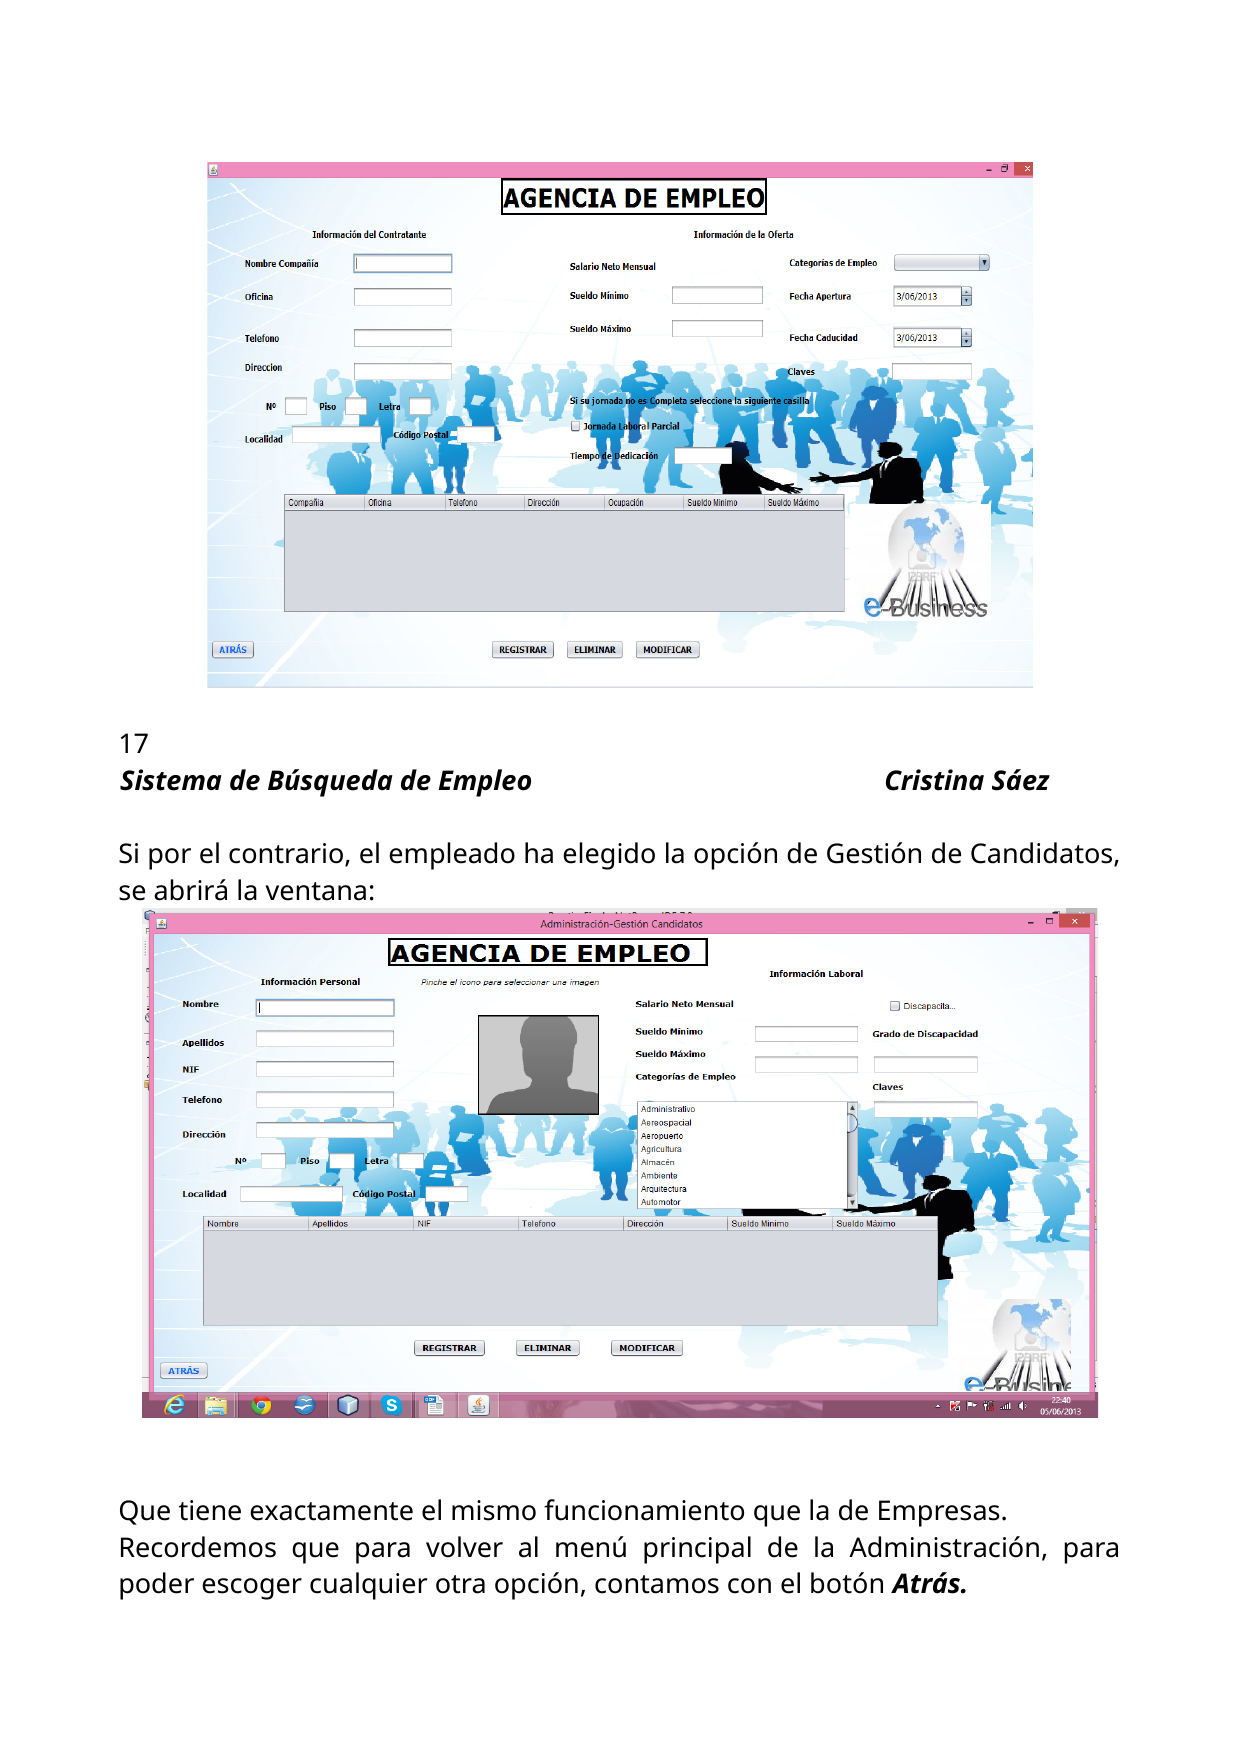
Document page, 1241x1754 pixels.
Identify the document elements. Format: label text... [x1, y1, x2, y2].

picture [142, 908, 1099, 1418]
text Si por el contrario, el empleado ha elegido la opción de Gestión de Candidatos, se abrirá la ventana: [118, 835, 1122, 909]
text Que tiene exactamente el mismo funcionamiento que la de Empresas. [118, 1491, 1122, 1528]
text Recordemos que para volver al menú principal de la Administración, para poder escoger cualquier otra opción, contamos con el botón Atrás. [118, 1528, 1122, 1602]
list Sistema de Búsqueda de Empleo Cristina Sáez [82, 761, 1122, 798]
text 23 [118, 724, 1122, 761]
